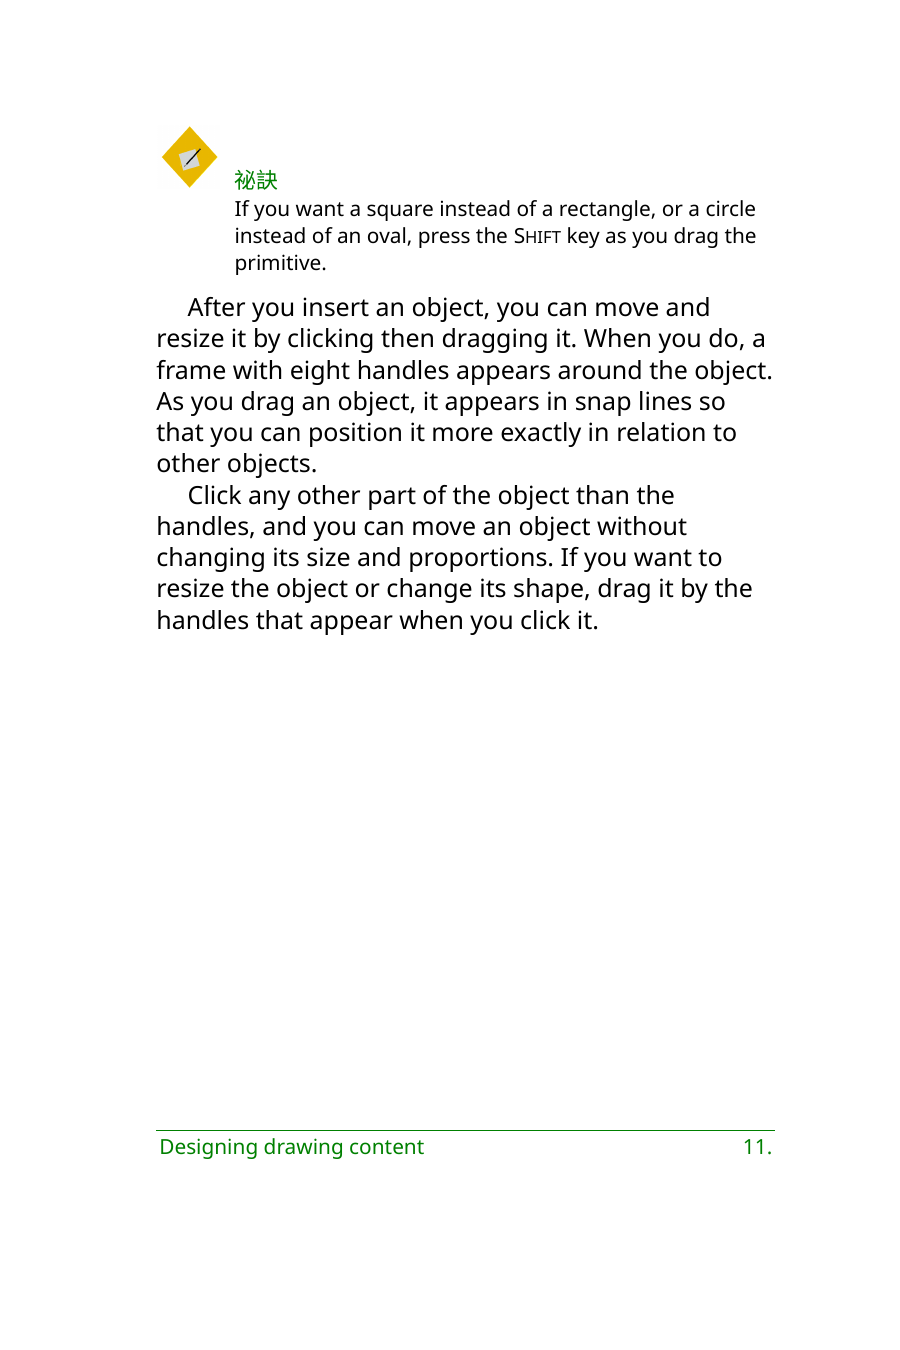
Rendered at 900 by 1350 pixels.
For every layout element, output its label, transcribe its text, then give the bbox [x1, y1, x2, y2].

text If you want a square instead of a rectangle, or a circle instead of an oval, press the Shift key as you drag the primitive. [234, 195, 775, 276]
text Click any other part of the object than the handles, and you can move an object without changing its size and proportions. If you want to resize the object or change its shape, drag it by the handles that appear when you click it. [156, 479, 775, 635]
picture [157, 125, 220, 189]
list 祕訣 [156, 125, 775, 195]
text After you insert an object, you can move and resize it by clicking then dragging it. When you do, a frame with eight handles appears around the object. As you drag an object, it appears in snap lines so that you can position it more exactly in relation to other objects. [156, 292, 775, 479]
